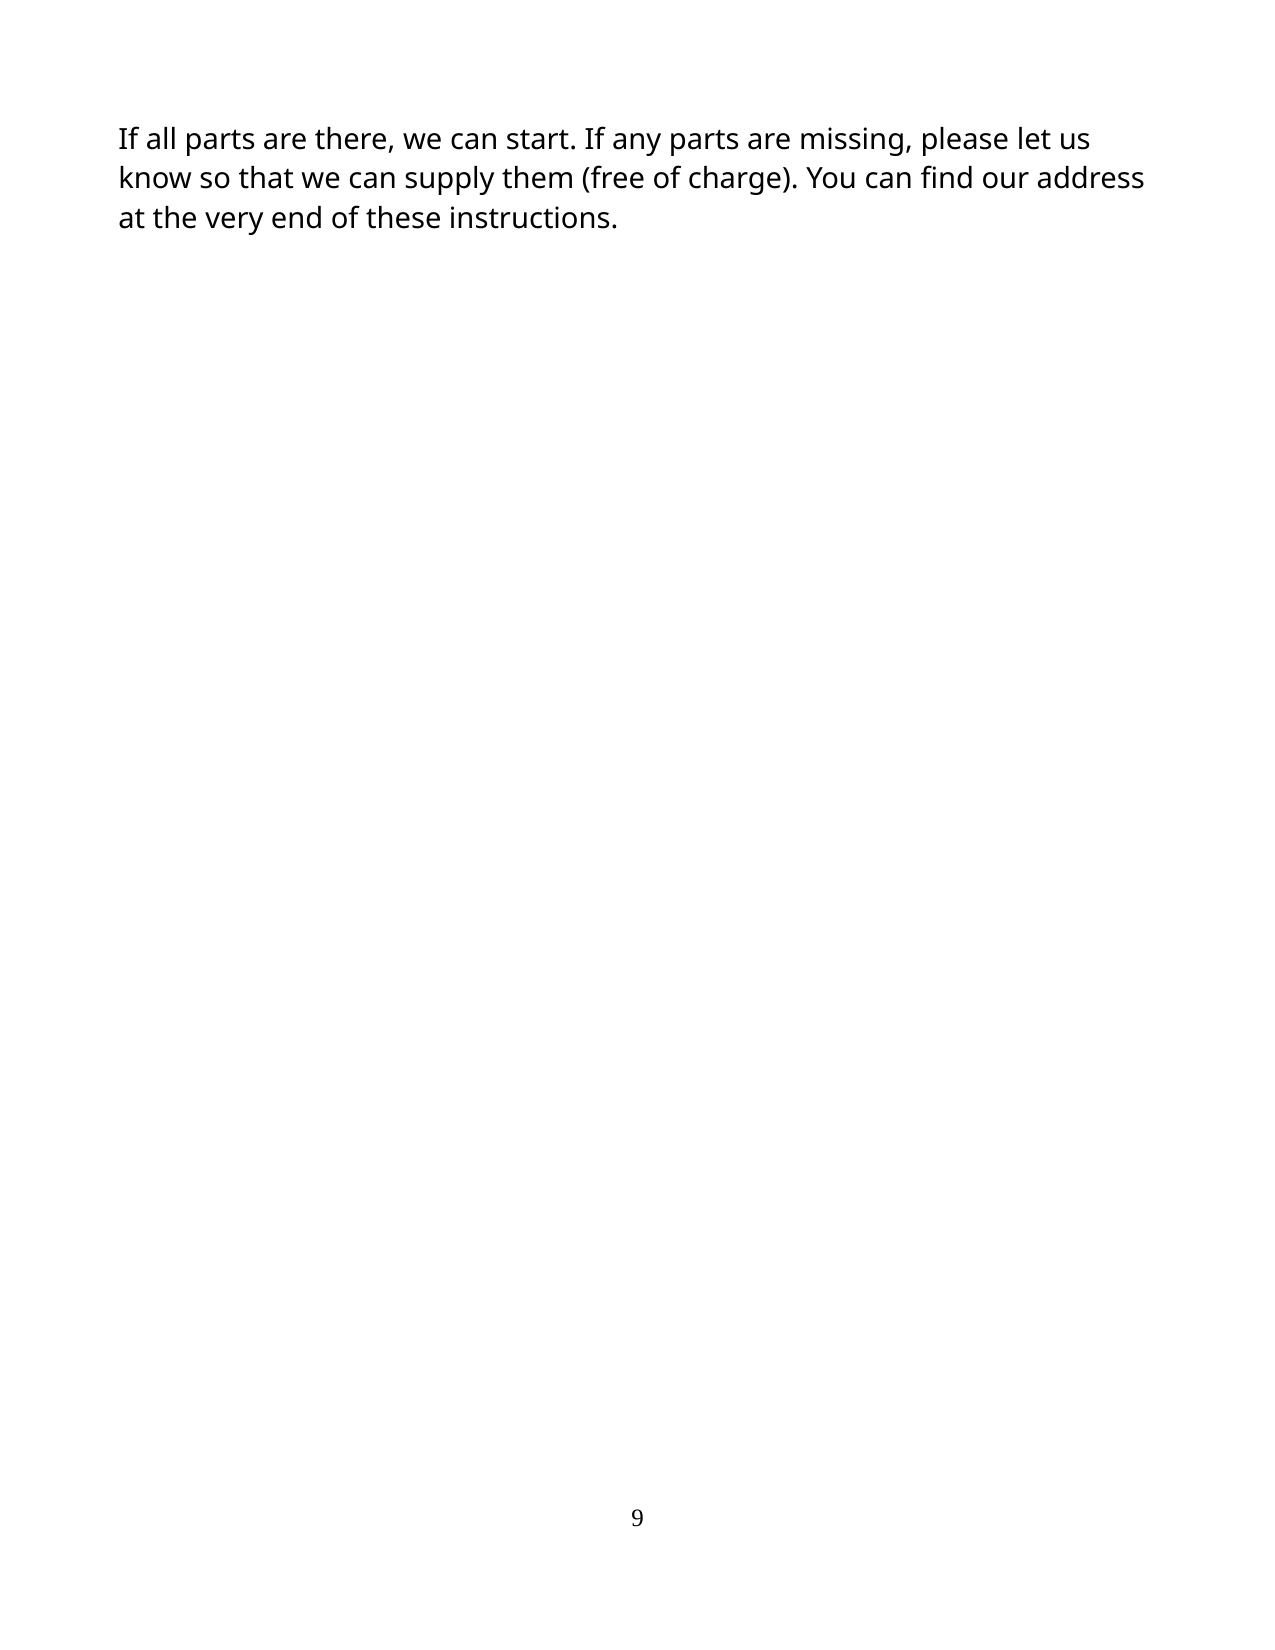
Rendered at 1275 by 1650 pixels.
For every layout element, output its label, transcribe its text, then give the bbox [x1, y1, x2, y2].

text If all parts are there, we can start. If any parts are missing, please let us know so that we can supply them (free of charge). You can find our address at the very end of these instructions. [118, 118, 1157, 237]
